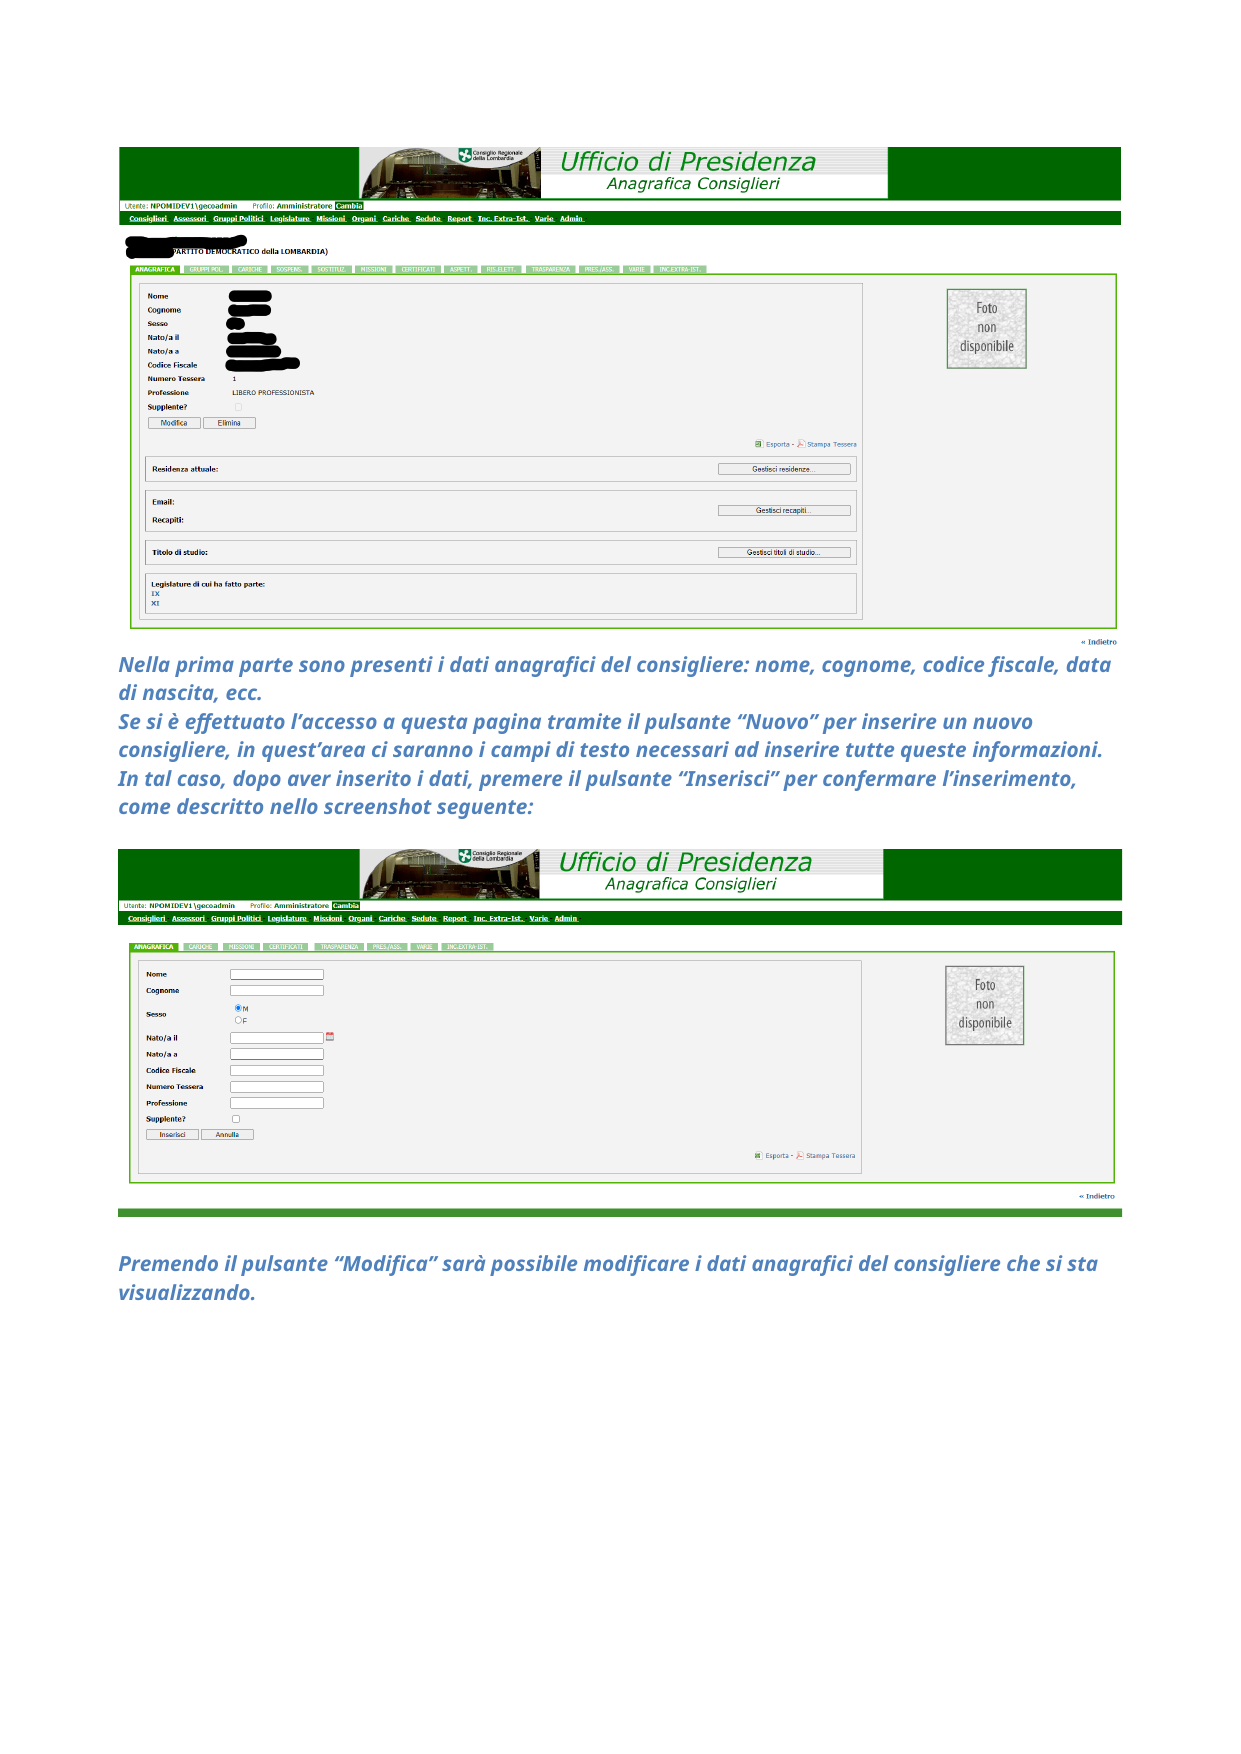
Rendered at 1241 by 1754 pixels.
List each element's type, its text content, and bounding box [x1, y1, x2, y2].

text Nella prima parte sono presenti i dati anagrafici del consigliere: nome, cognome, codice fiscale, data di nascita, ecc. [118, 650, 1122, 707]
text Se si è effettuato l’accesso a questa pagina tramite il pulsante “Nuovo” per inserire un nuovo consigliere, in quest’area ci saranno i campi di testo necessari ad inserire tutte queste informazioni. In tal caso, dopo aver inserito i dati, premere il pulsante “Inserisci” per confermare l’inserimento, come descritto nello screenshot seguente: [118, 707, 1122, 821]
text Premendo il pulsante “Modifica” sarà possibile modificare i dati anagrafici del consigliere che si sta visualizzando. [118, 1249, 1122, 1306]
